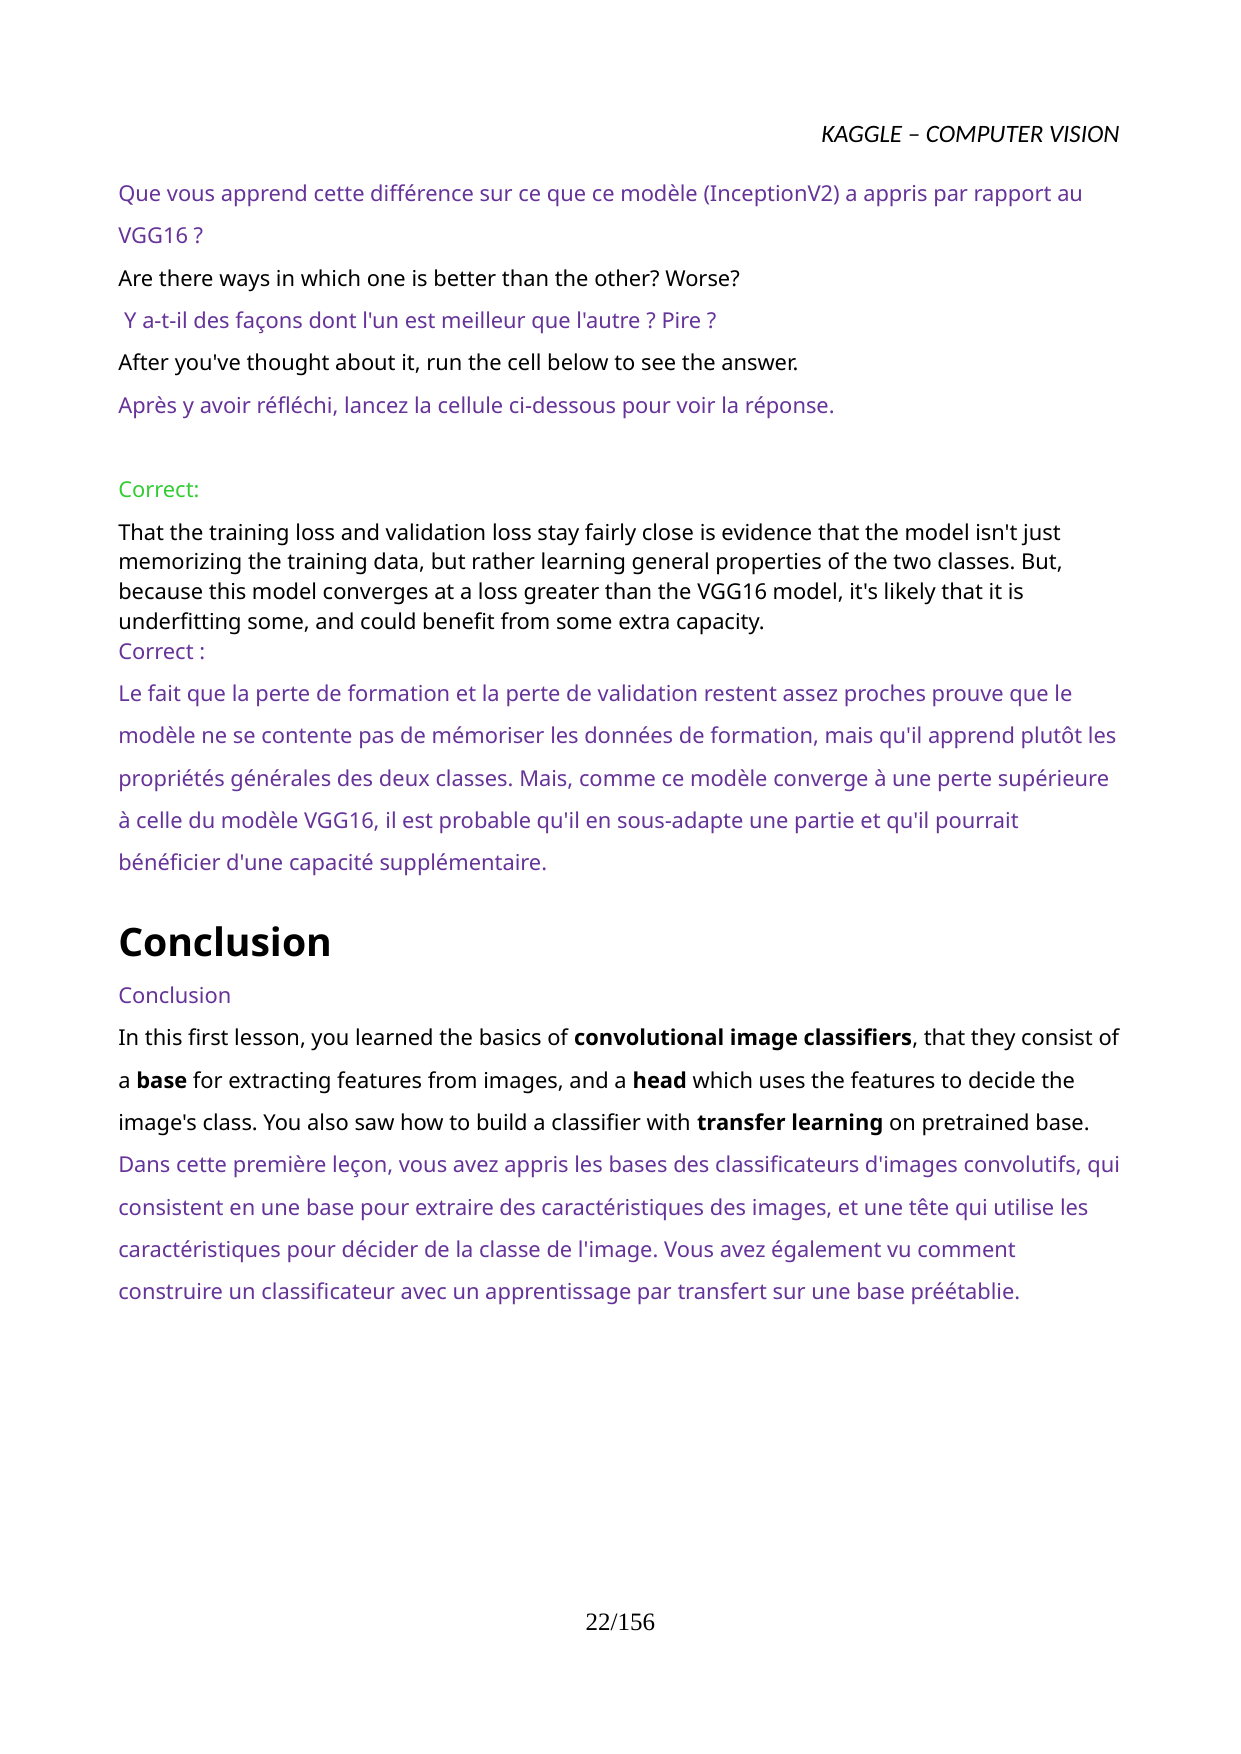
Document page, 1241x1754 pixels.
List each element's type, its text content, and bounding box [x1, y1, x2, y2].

text Dans cette première leçon, vous avez appris les bases des classificateurs d'images convolutifs, qui consistent en une base pour extraire des caractéristiques des images, et une tête qui utilise les caractéristiques pour décider de la classe de l'image. Vous avez également vu comment construire un classificateur avec un apprentissage par transfert sur une base préétablie. [118, 1149, 1122, 1306]
subtitle Conclusion [118, 914, 1122, 968]
text Correct : Le fait que la perte de formation et la perte de validation restent assez proches prouve que le modèle ne se contente pas de mémoriser les données de formation, mais qu'il apprend plutôt les propriétés générales des deux classes. Mais, comme ce modèle converge à une perte supérieure à celle du modèle VGG16, il est probable qu'il en sous-adapte une partie et qu'il pourrait bénéficier d'une capacité supplémentaire. [118, 636, 1122, 877]
text Are there ways in which one is better than the other? Worse? [118, 263, 1122, 292]
text Que vous apprend cette différence sur ce que ce modèle (InceptionV2) a appris par rapport au VGG16 ? [118, 178, 1122, 250]
text In this first lesson, you learned the basics of convolutional image classifiers, that they consist of a base for extracting features from images, and a head which uses the features to decide the image's class. You also saw how to build a classifier with transfer learning on pretrained base. [118, 1022, 1122, 1137]
text Correct: [118, 474, 1122, 504]
text Y a-t-il des façons dont l'un est meilleur que l'autre ? Pire ? [118, 305, 1122, 335]
text After you've thought about it, run the cell below to see the answer. [118, 347, 1122, 377]
text Après y avoir réfléchi, lancez la cellule ci-dessous pour voir la réponse. [118, 389, 1122, 419]
text That the training loss and validation loss stay fairly close is evidence that the model isn't just memorizing the training data, but rather learning general properties of the two classes. But, because this model converges at a loss greater than the VGG16 model, it's likely that it is underfitting some, and could benefit from some extra capacity. [118, 516, 1122, 636]
text Conclusion [118, 980, 1122, 1010]
